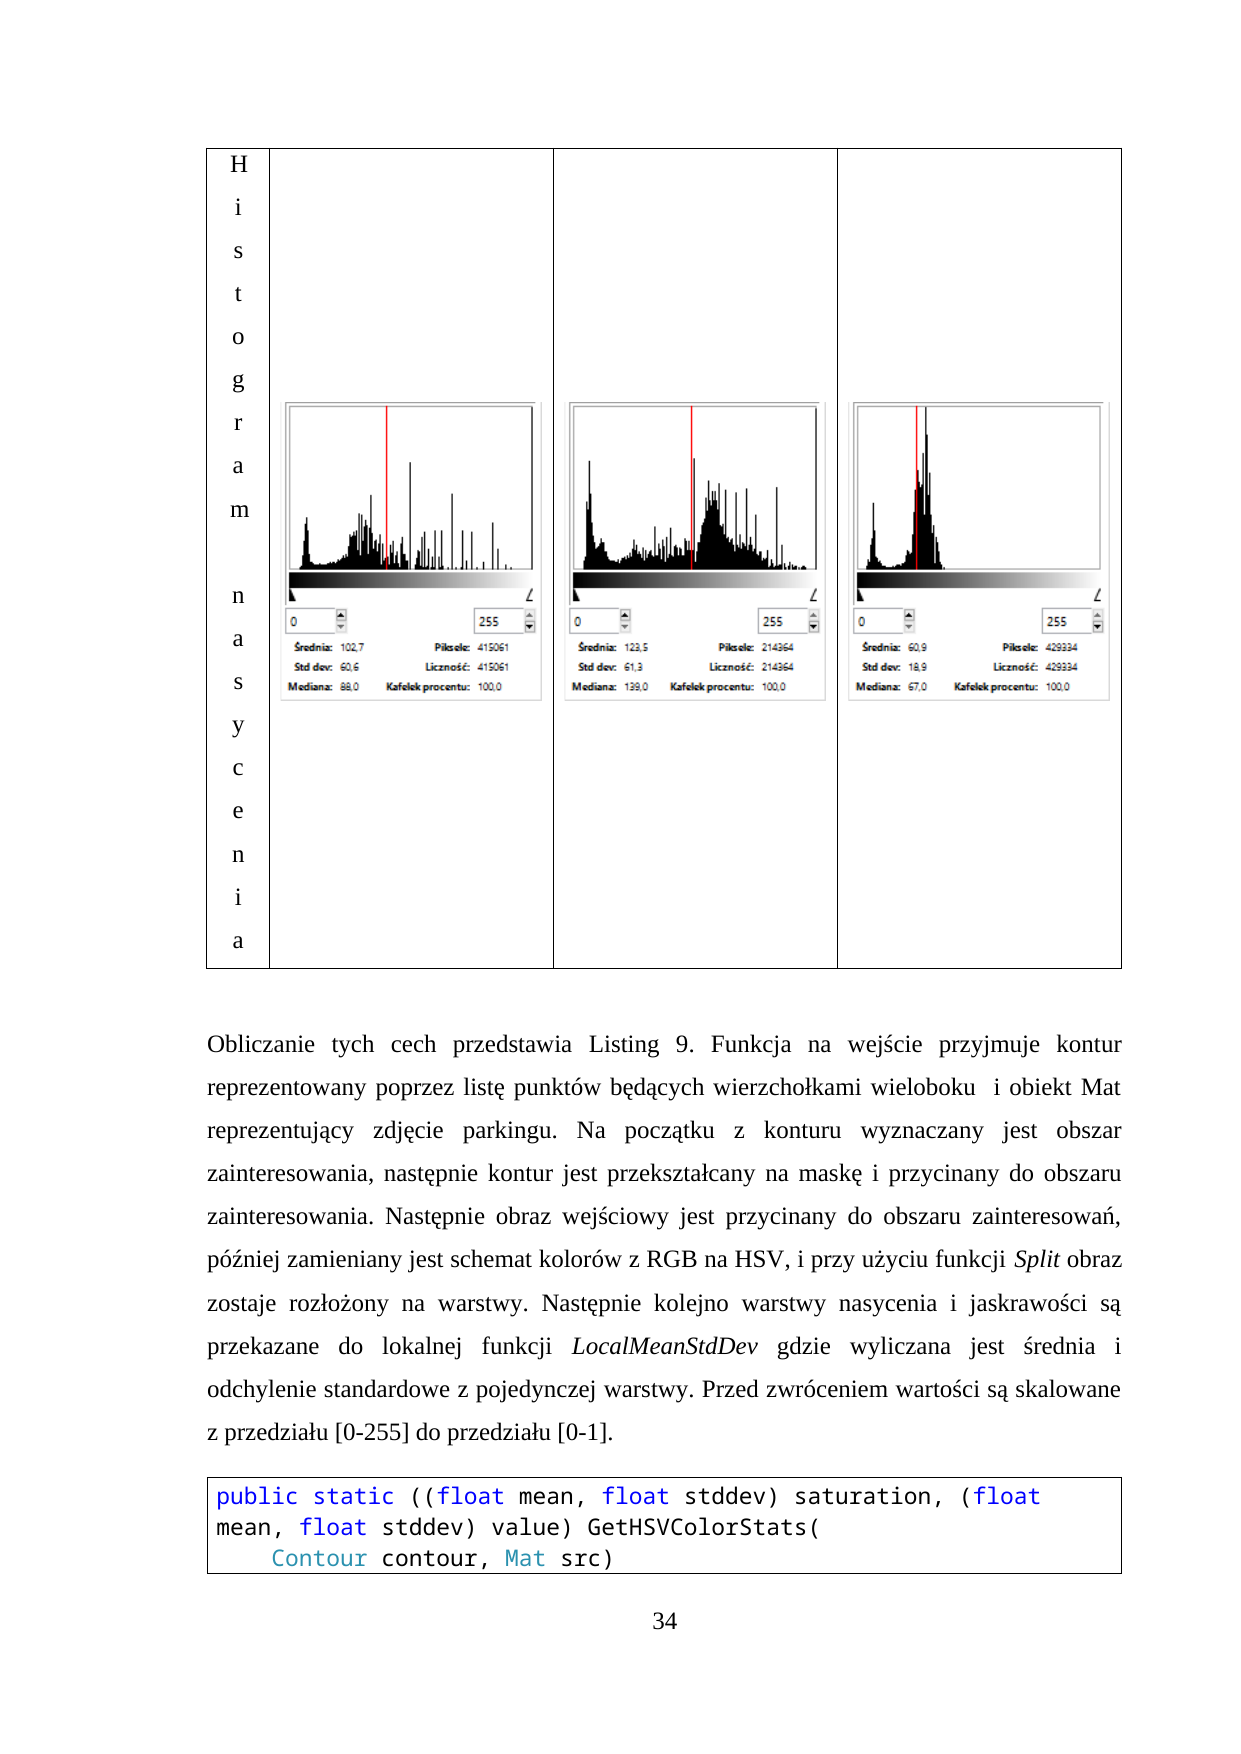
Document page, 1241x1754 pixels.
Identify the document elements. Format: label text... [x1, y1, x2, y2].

table_cell Histogram nasycenia [207, 149, 269, 968]
table_cell [554, 149, 837, 968]
table_cell [270, 149, 553, 968]
table_cell [838, 149, 1121, 968]
list Contour contour, Mat src) [208, 1539, 1121, 1573]
list public static ((float mean, float stddev) saturation, (float mean, float stddev) value) GetHSVColorStats( [208, 1478, 1121, 1539]
text Obliczanie tych cech przedstawia Listing 9. Funkcja na wejście przyjmuje kontur reprezentowany poprzez listę punktów będących wierzchołkami wieloboku i obiekt Mat reprezentujący zdjęcie parkingu. Na początku z konturu wyznaczany jest obszar zainteresowania, następnie kontur jest przekształcany na maskę i przycinany do obszaru zainteresowania. Następnie obraz wejściowy jest przycinany do obszaru zainteresowań, później zamieniany jest schemat kolorów z RGB na HSV, i przy użyciu funkcji Split obraz zostaje rozłożony na warstwy. Następnie kolejno warstwy nasycenia i jaskrawości są przekazane do lokalnej funkcji LocalMeanStdDev gdzie wyliczana jest średnia i odchylenie standardowe z pojedynczej warstwy. Przed zwróceniem wartości są skalowane z przedziału [0-255] do przedziału [0-1]. [207, 1029, 1122, 1446]
